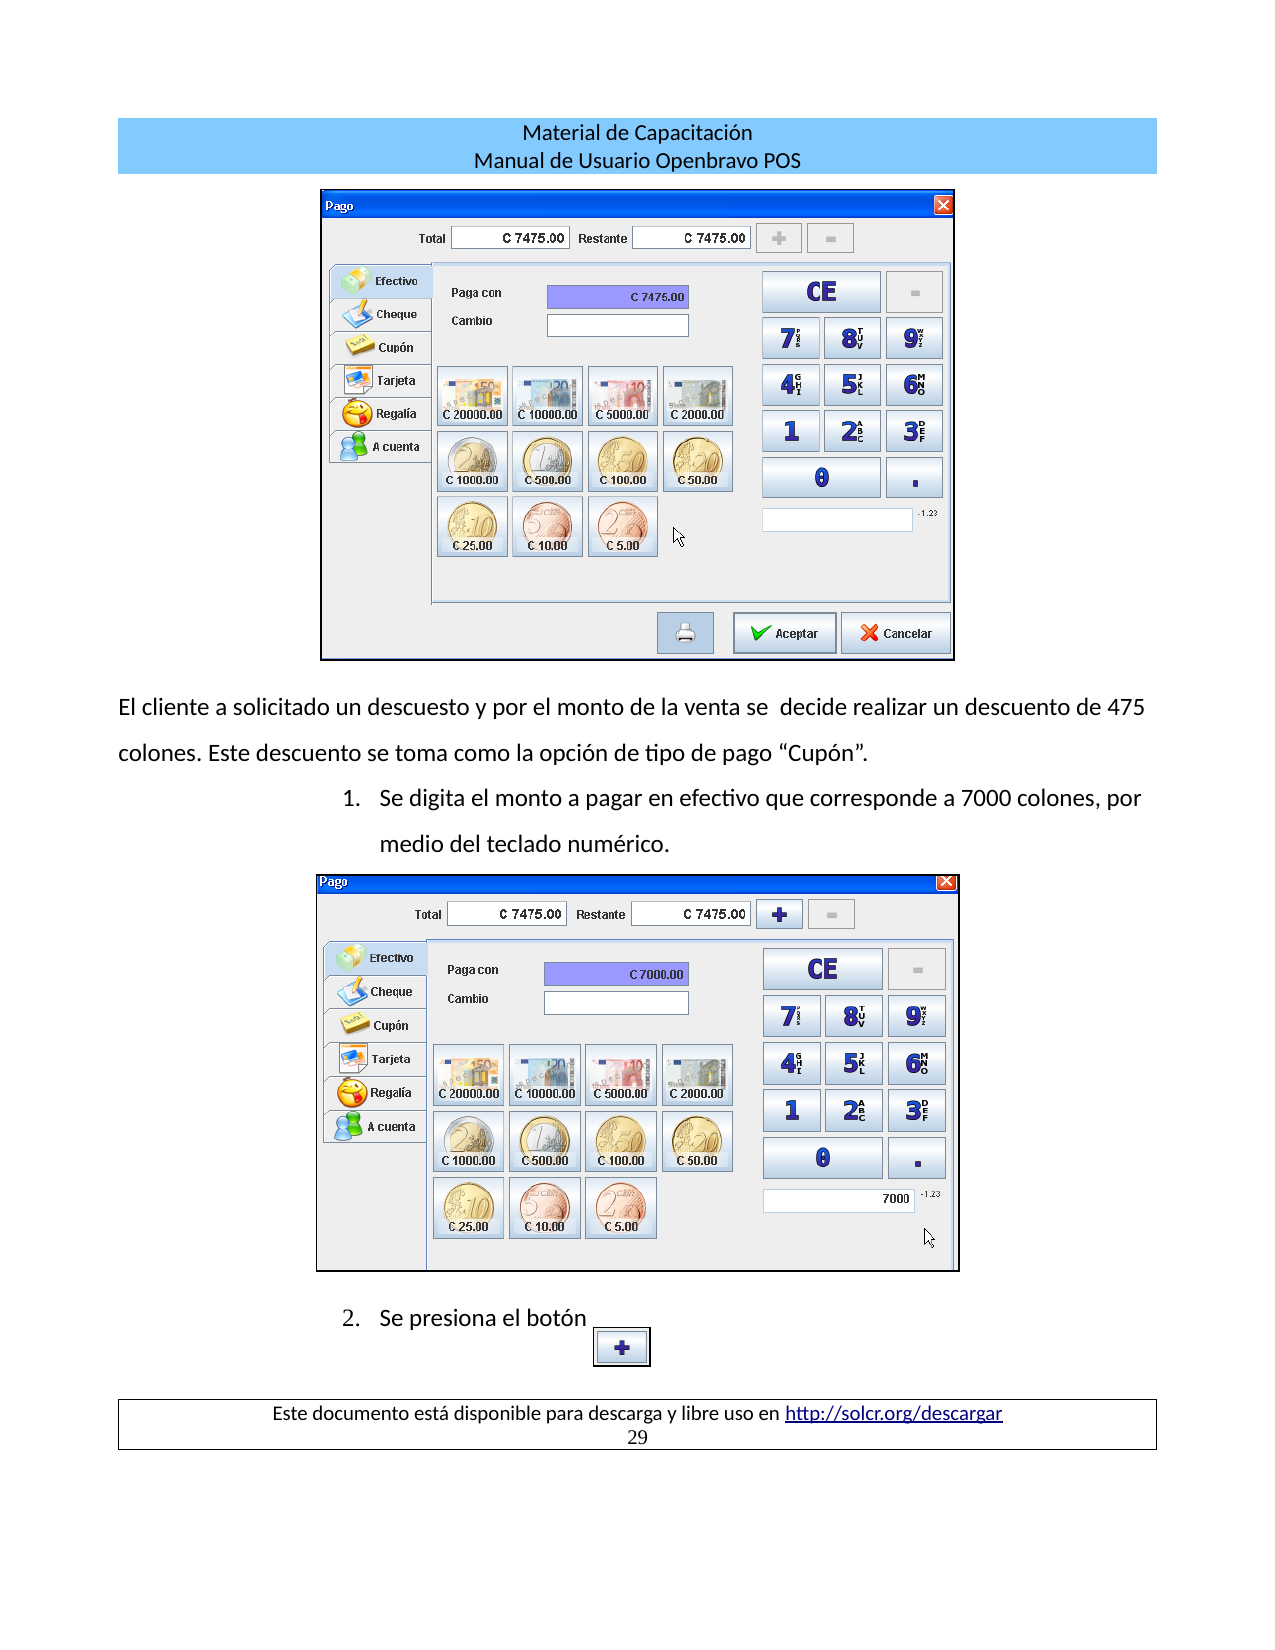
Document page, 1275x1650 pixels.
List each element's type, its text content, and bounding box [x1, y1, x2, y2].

text El cliente a solicitado un descuesto y por el monto de la venta se decide realizar un descuento de 475 colones. Este descuento se toma como la opción de tipo de pago “Cupón”. [118, 691, 1157, 767]
list Se digita el monto a pagar en efectivo que corresponde a 7000 colones, por medio del teclado numérico. [342, 783, 1157, 859]
list Se presiona el botón [342, 1303, 1157, 1367]
